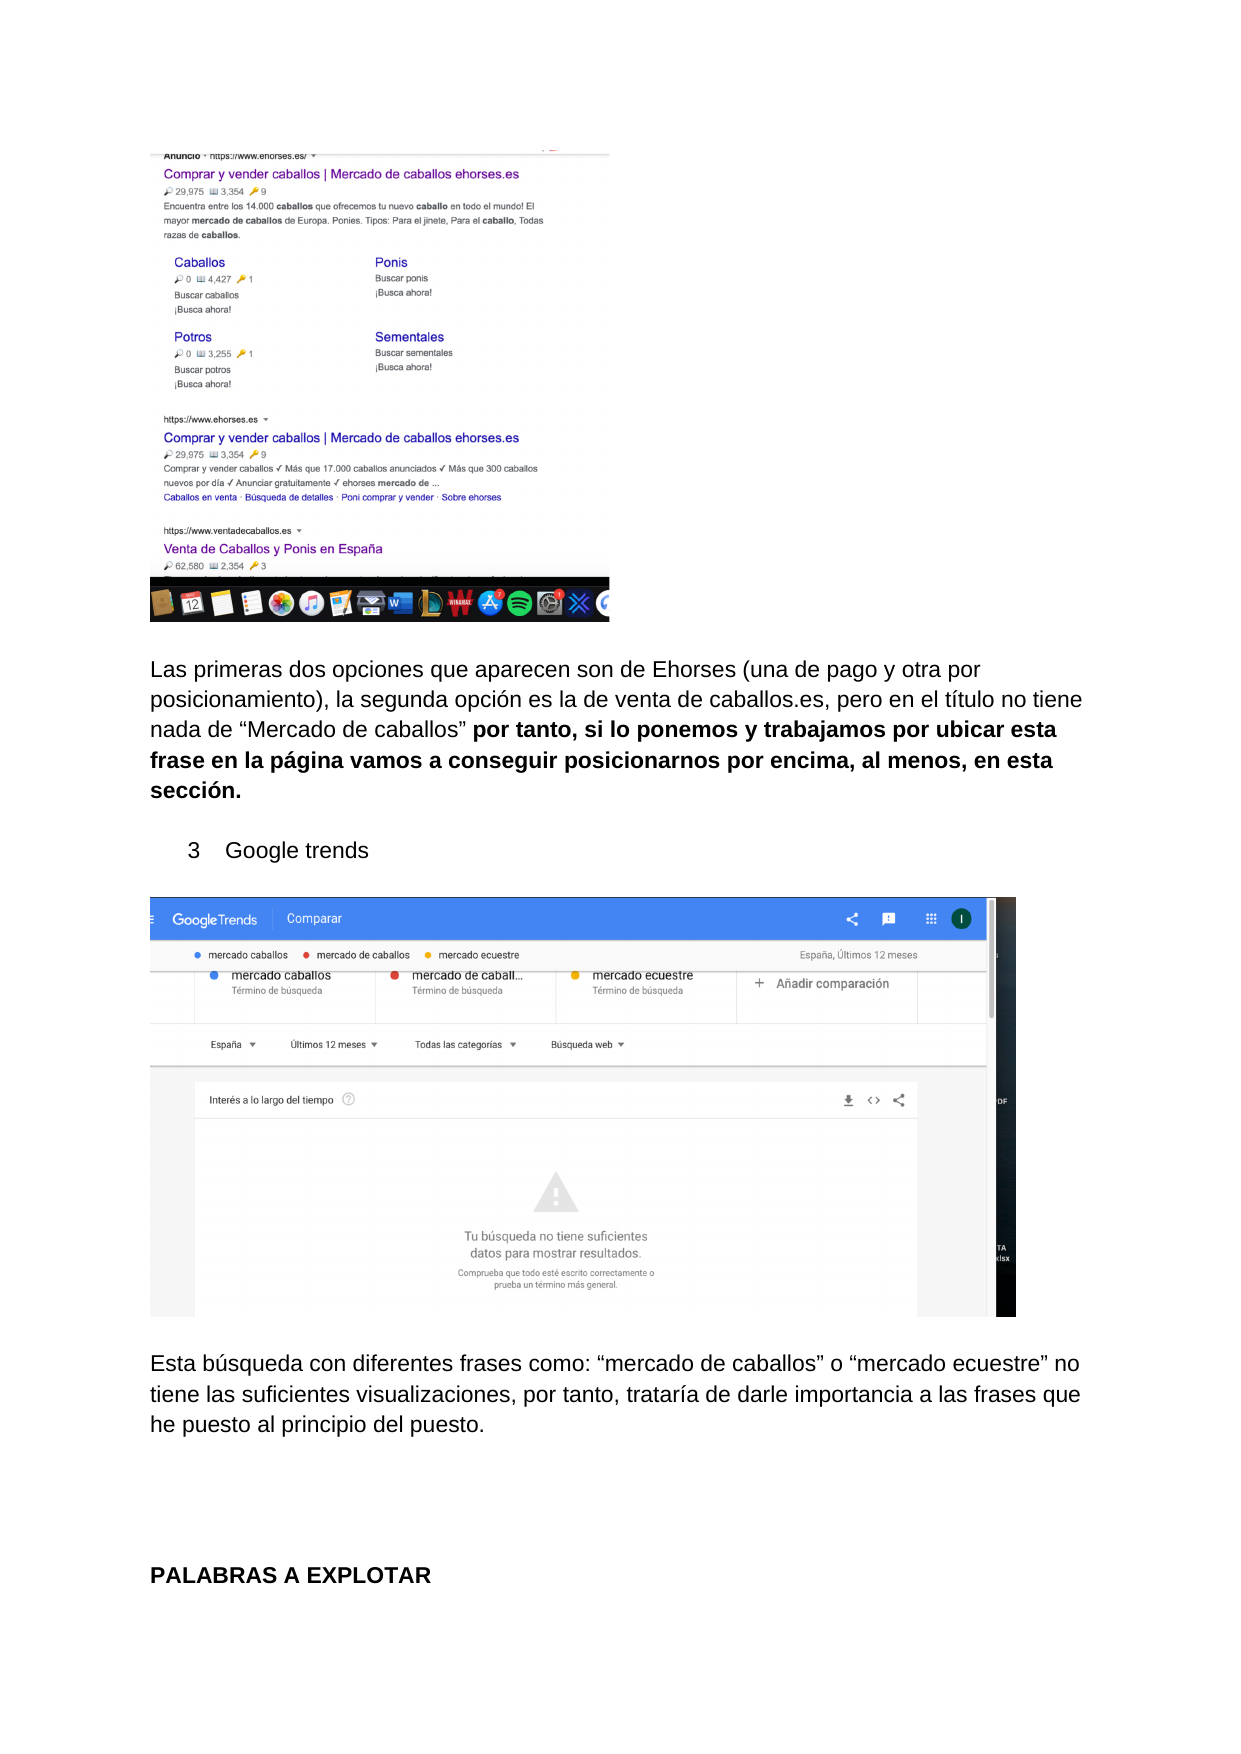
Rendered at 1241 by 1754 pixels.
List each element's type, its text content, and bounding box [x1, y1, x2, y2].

list Google trends [187, 837, 1090, 863]
picture [150, 150, 369, 622]
text PALABRAS A EXPLOTAR [150, 1562, 1090, 1588]
picture [150, 897, 904, 1317]
text Las primeras dos opciones que aparecen son de Ehorses (una de pago y otra por posicionamiento), la segunda opción es la de venta de caballos.es, pero en el título no tiene nada de “Mercado de caballos” por tanto, si lo ponemos y trabajamos por ubicar esta frase en la página vamos a conseguir posicionarnos por encima, al menos, en esta sección. [150, 656, 1090, 803]
text Esta búsqueda con diferentes frases como: “mercado de caballos” o “mercado ecuestre” no tiene las suficientes visualizaciones, por tanto, trataría de darle importancia a las frases que he puesto al principio del puesto. [150, 1350, 1090, 1437]
